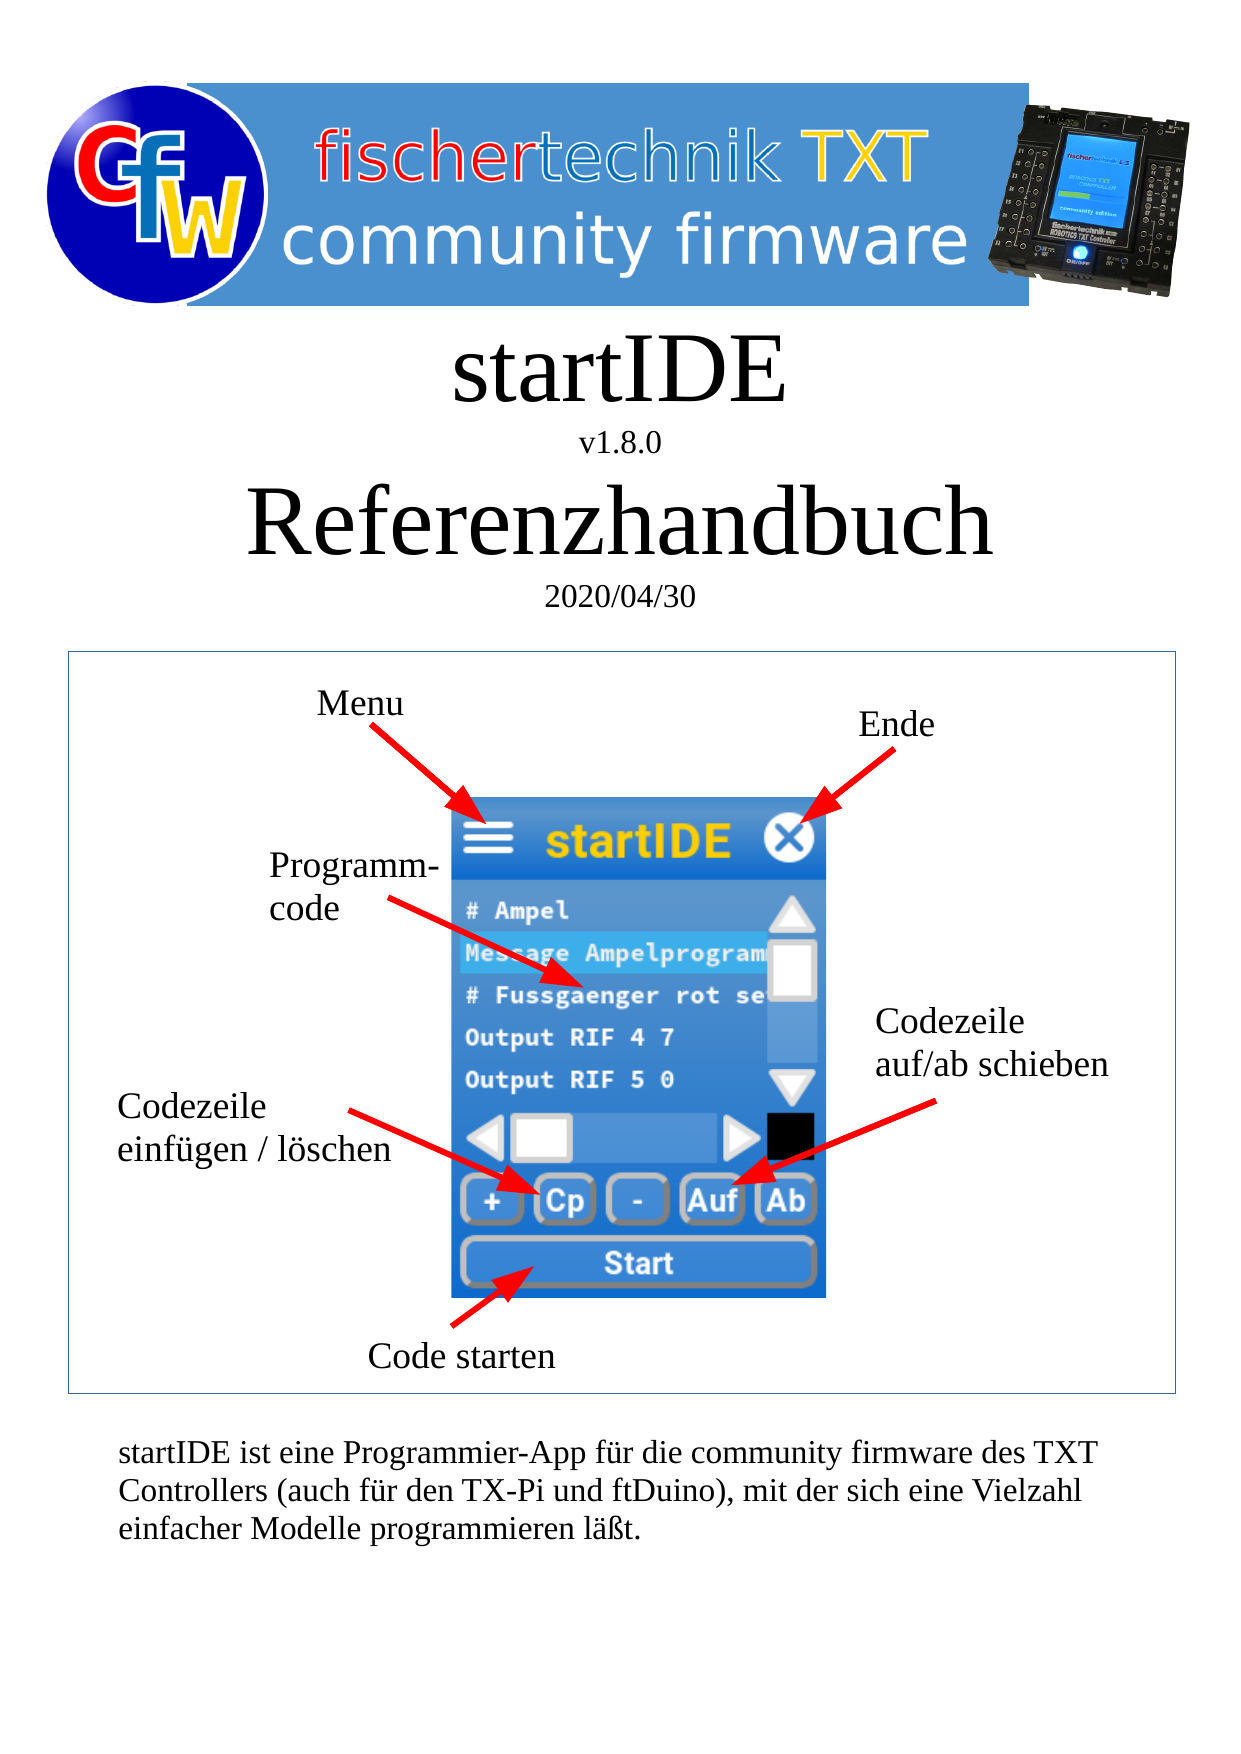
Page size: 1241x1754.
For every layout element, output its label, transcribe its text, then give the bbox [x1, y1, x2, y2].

text Referenzhandbuch [118, 461, 1122, 576]
text startIDE ist eine Programmier-App für die community firmware des TXT Controllers (auch für den TX-Pi und ftDuino), mit der sich eine Vielzahl einfacher Modelle programmieren läßt. [118, 1432, 1122, 1547]
text v1.8.0 [118, 423, 1122, 461]
text 2020/04/30 [118, 576, 1122, 614]
picture [451, 797, 827, 1298]
text startIDE [118, 308, 1122, 423]
